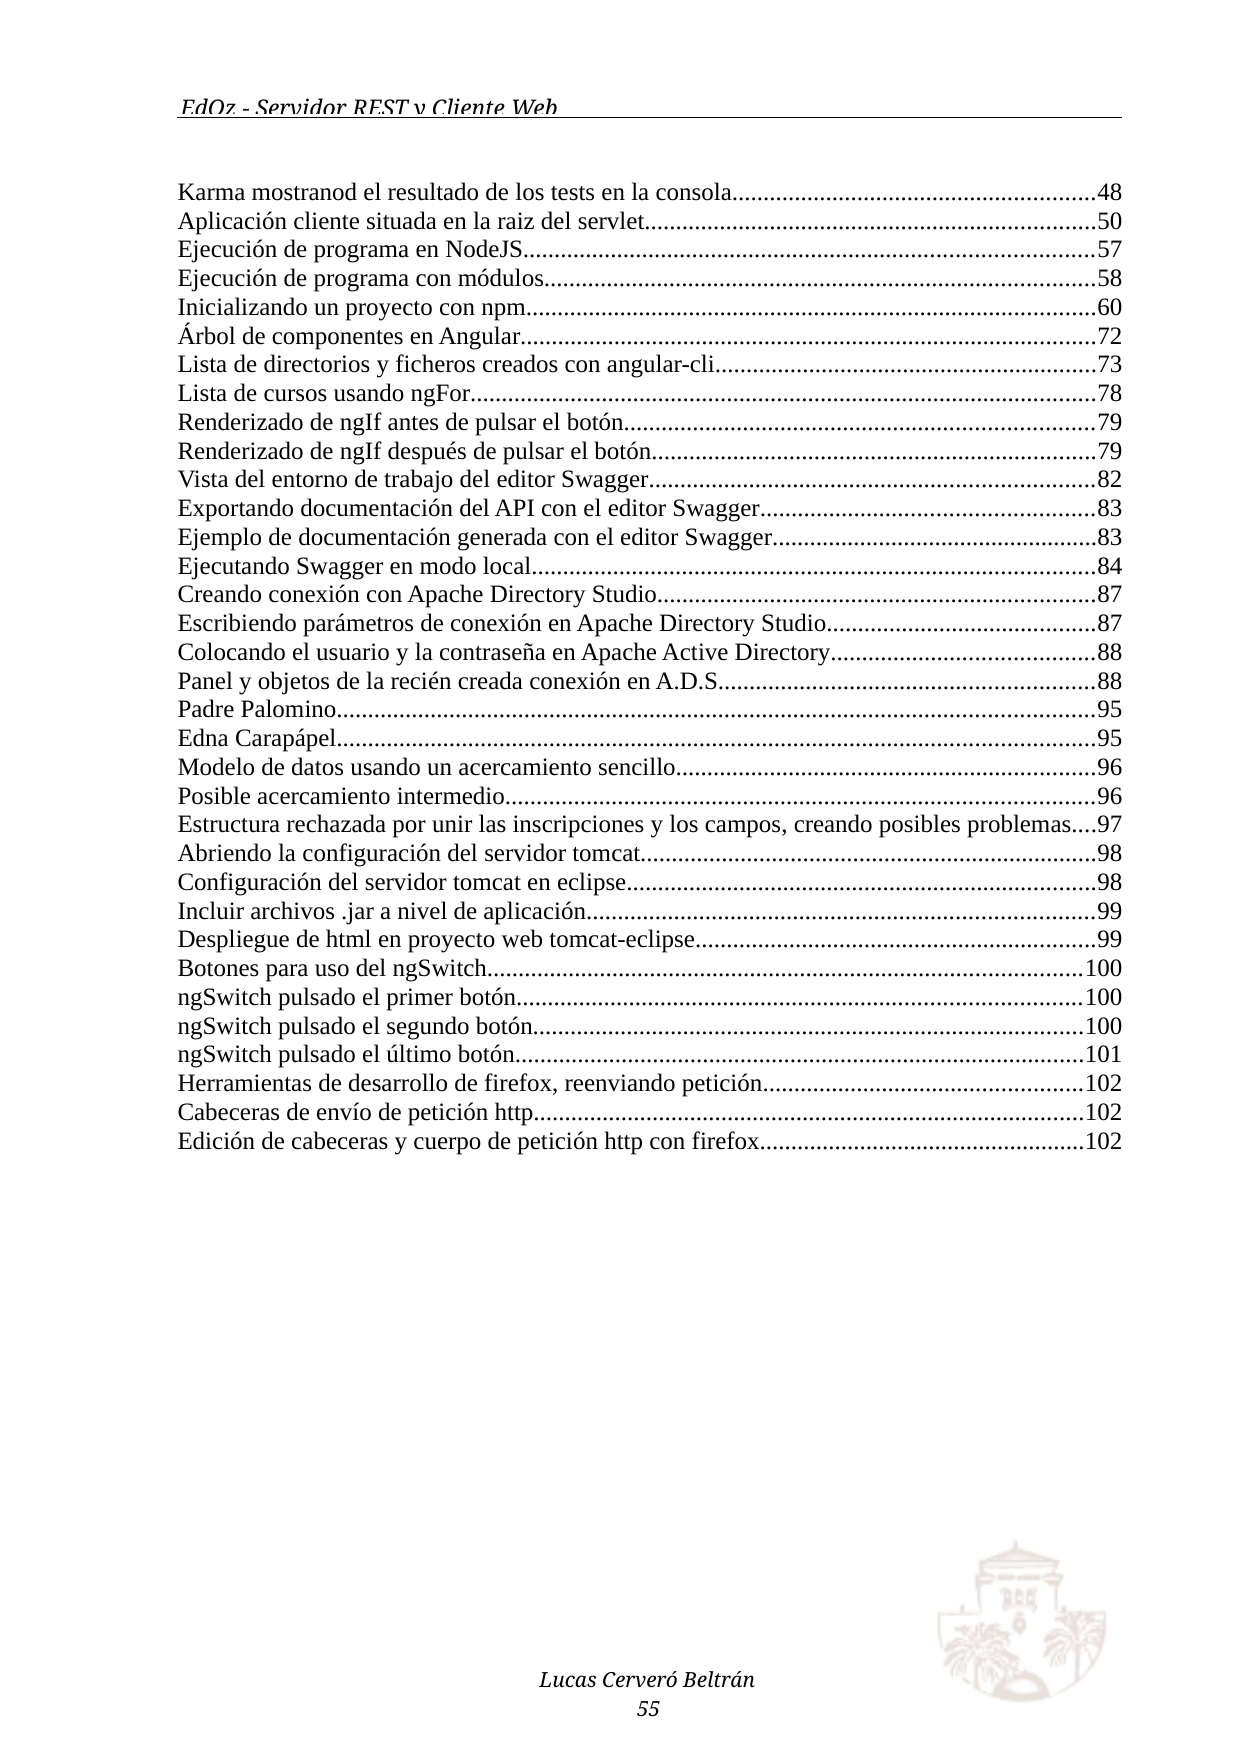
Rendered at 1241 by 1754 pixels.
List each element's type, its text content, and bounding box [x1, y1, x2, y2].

text Panel y objetos de la recién creada conexión en A.D.S. 88 [177, 666, 1122, 694]
text Vista del entorno de trabajo del editor Swagger 82 [177, 464, 1122, 493]
text Herramientas de desarrollo de firefox, reenviando petición 102 [177, 1068, 1122, 1097]
text Cabeceras de envío de petición http 102 [177, 1097, 1122, 1126]
text Estructura rechazada por unir las inscripciones y los campos, creando posibles problemas 97 [177, 809, 1122, 838]
text Posible acercamiento intermedio 96 [177, 781, 1122, 809]
text Escribiendo parámetros de conexión en Apache Directory Studio 87 [177, 608, 1122, 637]
text ngSwitch pulsado el último botón 101 [177, 1039, 1122, 1068]
text Ejemplo de documentación generada con el editor Swagger 83 [177, 522, 1122, 551]
text Edición de cabeceras y cuerpo de petición http con firefox 102 [177, 1126, 1122, 1154]
text Árbol de componentes en Angular 72 [177, 321, 1122, 349]
text Inicializando un proyecto con npm 60 [177, 292, 1122, 321]
text Configuración del servidor tomcat en eclipse 98 [177, 867, 1122, 896]
text Ejecutando Swagger en modo local 84 [177, 551, 1122, 579]
text Edna Carapápel 95 [177, 723, 1122, 752]
text Abriendo la configuración del servidor tomcat 98 [177, 838, 1122, 867]
text Karma mostranod el resultado de los tests en la consola 48 [177, 177, 1122, 206]
text Botones para uso del ngSwitch 100 [177, 953, 1122, 982]
text Padre Palomino 95 [177, 694, 1122, 723]
text Despliegue de html en proyecto web tomcat-eclipse 99 [177, 924, 1122, 953]
text Ejecución de programa en NodeJS 57 [177, 234, 1122, 263]
text Lista de directorios y ficheros creados con angular-cli 73 [177, 349, 1122, 378]
text Aplicación cliente situada en la raiz del servlet 50 [177, 206, 1122, 234]
text ngSwitch pulsado el primer botón 100 [177, 982, 1122, 1011]
text Incluir archivos .jar a nivel de aplicación 99 [177, 896, 1122, 924]
text Creando conexión con Apache Directory Studio 87 [177, 579, 1122, 608]
text Renderizado de ngIf antes de pulsar el botón 79 [177, 407, 1122, 436]
text Renderizado de ngIf después de pulsar el botón 79 [177, 436, 1122, 464]
text Modelo de datos usando un acercamiento sencillo 96 [177, 752, 1122, 781]
text Exportando documentación del API con el editor Swagger 83 [177, 493, 1122, 522]
text ngSwitch pulsado el segundo botón 100 [177, 1011, 1122, 1039]
text Colocando el usuario y la contraseña en Apache Active Directory 88 [177, 637, 1122, 666]
text Ejecución de programa con módulos 58 [177, 263, 1122, 292]
text Lista de cursos usando ngFor 78 [177, 378, 1122, 407]
